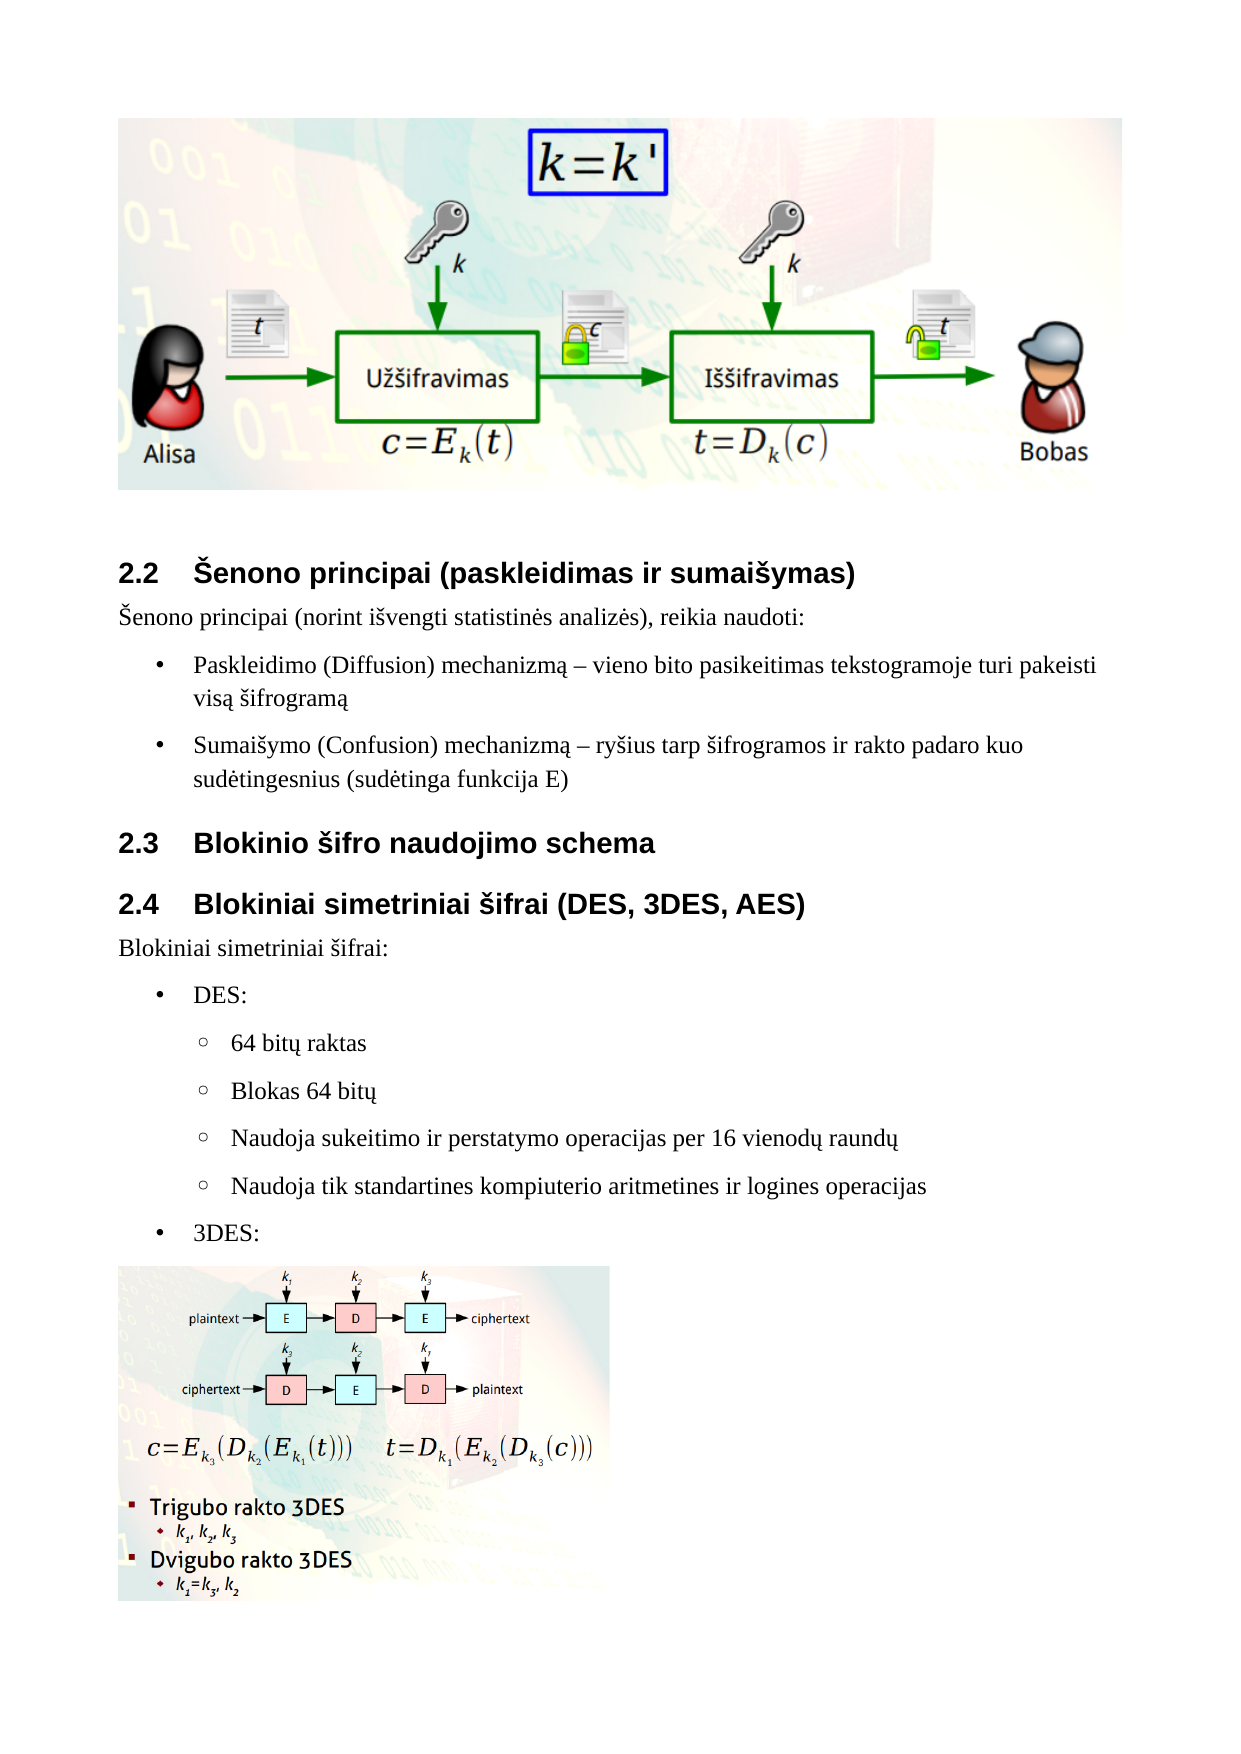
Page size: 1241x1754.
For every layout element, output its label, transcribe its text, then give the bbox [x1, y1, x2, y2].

subtitle Blokinio šifro naudojimo schema [118, 826, 1122, 859]
list Paskleidimo (Diffusion) mechanizmą – vieno bito pasikeitimas tekstogramoje turi pakeisti visą šifrogramą [156, 650, 1122, 712]
list 3DES: [156, 1218, 1122, 1247]
list DES: [156, 981, 1122, 1009]
subtitle Blokiniai simetriniai šifrai (DES, 3DES, AES) [118, 887, 1122, 920]
text Šenono principai (norint išvengti statistinės analizės), reikia naudoti: [118, 602, 1122, 631]
list Sumaišymo (Confusion) mechanizmą – ryšius tarp šifrogramos ir rakto padaro kuo sudėtingesnius (sudėtinga funkcija E) [156, 731, 1122, 792]
list 64 bitų raktas [193, 1028, 1122, 1057]
list Naudoja sukeitimo ir perstatymo operacijas per 16 vienodų raundų [193, 1123, 1122, 1152]
list Blokas 64 bitų [193, 1076, 1122, 1104]
subtitle Šenono principai (paskleidimas ir sumaišymas) [118, 556, 1122, 590]
picture [118, 1266, 610, 1601]
list Naudoja tik standartines kompiuterio aritmetines ir logines operacijas [193, 1171, 1122, 1200]
text Blokiniai simetriniai šifrai: [118, 933, 1122, 962]
picture [118, 118, 1123, 490]
